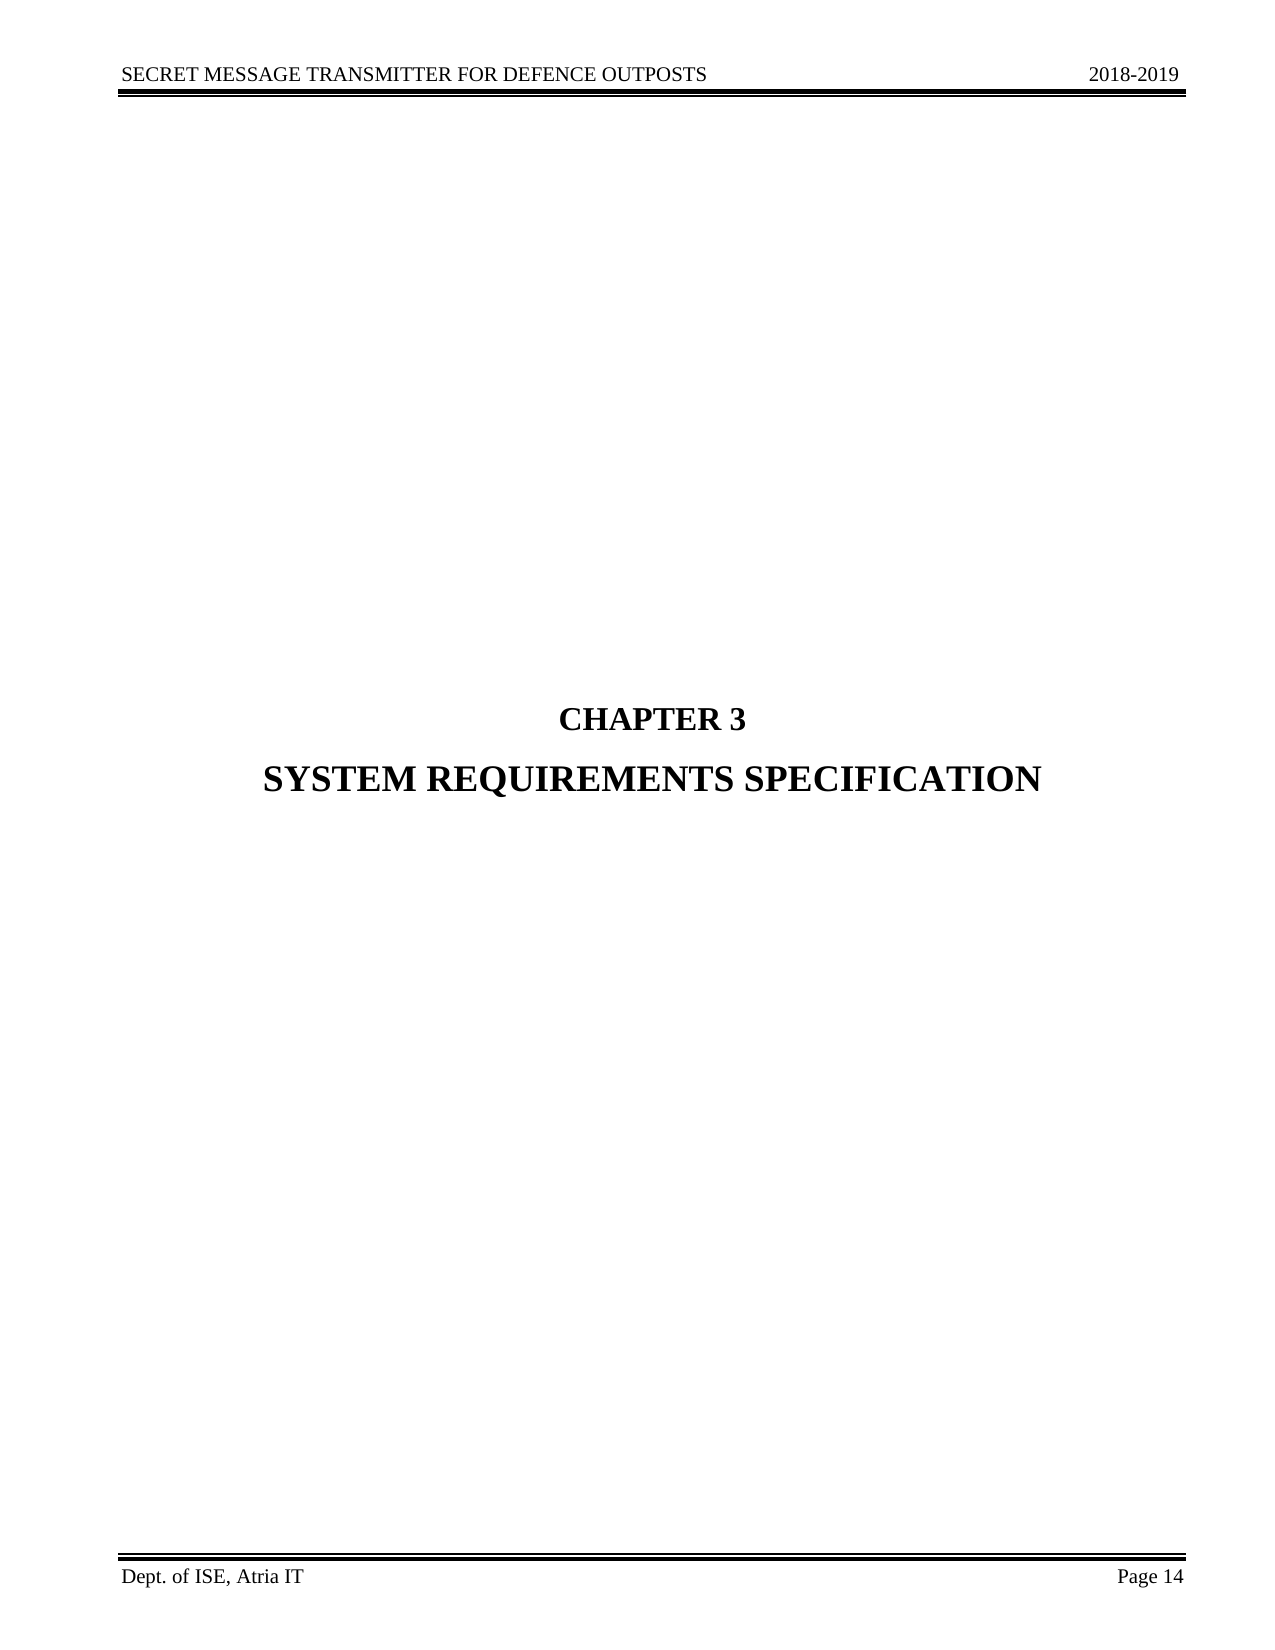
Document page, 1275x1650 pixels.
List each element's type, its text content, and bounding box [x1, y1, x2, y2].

text SYSTEM REQUIREMENTS SPECIFICATION [118, 757, 1186, 800]
text CHAPTER 3 [118, 699, 1186, 737]
